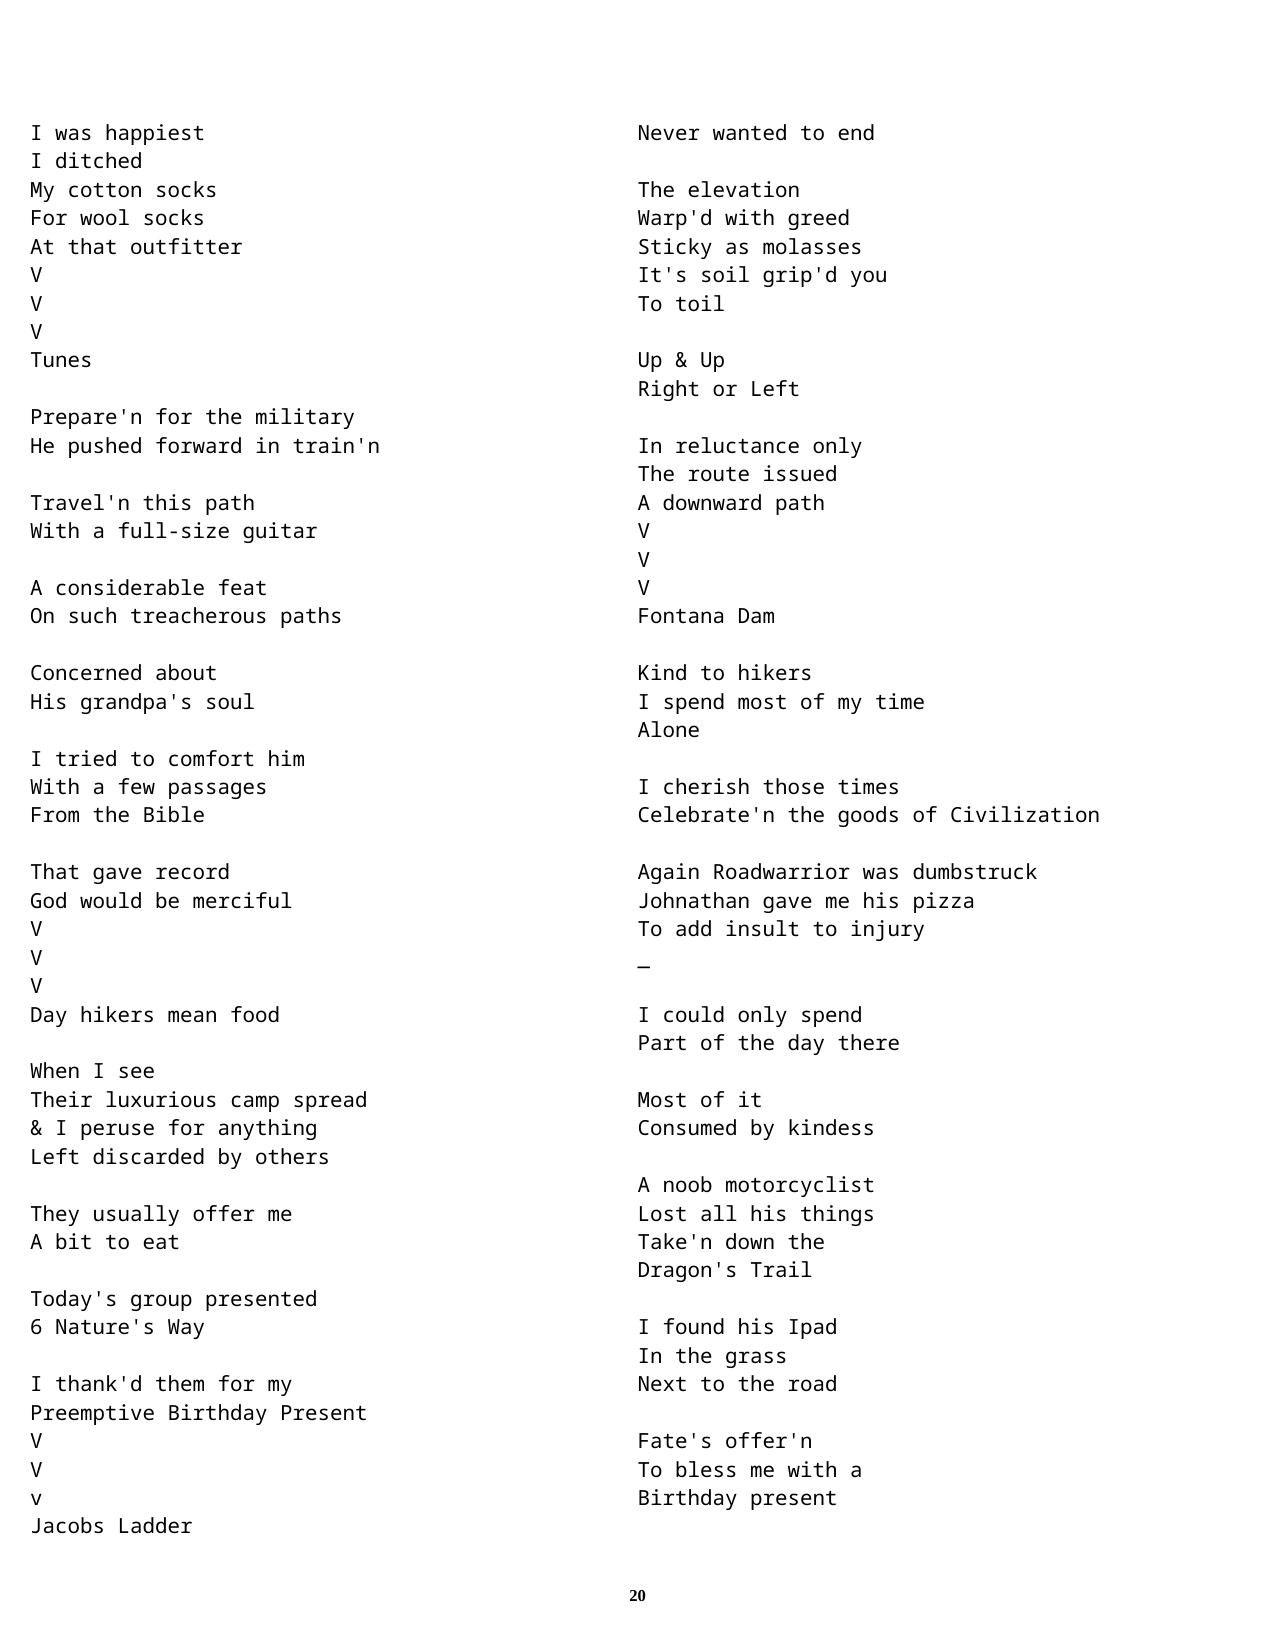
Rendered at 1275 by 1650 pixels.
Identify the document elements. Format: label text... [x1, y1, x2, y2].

text I ditched [30, 147, 637, 175]
text That gave record [30, 857, 637, 886]
text V [30, 260, 637, 289]
text V [30, 317, 637, 346]
text Prepare'n for the military [30, 402, 637, 431]
text Travel'n this path [30, 488, 637, 516]
text Celebrate'n the goods of Civilization [637, 801, 1245, 829]
text The route issued [637, 459, 1245, 488]
text In the grass [637, 1341, 1245, 1369]
text Today's group presented [30, 1284, 637, 1312]
text God would be merciful [30, 886, 637, 914]
text I found his Ipad [637, 1312, 1245, 1341]
text A bit to eat [30, 1227, 637, 1256]
text Most of it [637, 1085, 1245, 1113]
text Johnathan gave me his pizza [637, 886, 1245, 914]
text Take'n down the [637, 1227, 1245, 1256]
text Fate's offer'n [637, 1426, 1245, 1455]
text A considerable feat [30, 573, 637, 602]
text Up & Up [637, 346, 1245, 374]
text Sticky as molasses [637, 232, 1245, 260]
text Consumed by kindess [637, 1113, 1245, 1142]
text Birthday present [637, 1483, 1245, 1512]
text Left discarded by others [30, 1142, 637, 1170]
text Jacobs Ladder [30, 1512, 637, 1540]
text I could only spend [637, 1000, 1245, 1028]
text The elevation [637, 175, 1245, 203]
text v [30, 1483, 637, 1512]
text Day hikers mean food [30, 1000, 637, 1028]
text Never wanted to end [637, 118, 1245, 147]
text To toil [637, 289, 1245, 317]
text Alone [637, 715, 1245, 744]
text V [30, 943, 637, 971]
text To add insult to injury [637, 914, 1245, 943]
text It's soil grip'd you [637, 260, 1245, 289]
text In reluctance only [637, 431, 1245, 459]
text Part of the day there [637, 1028, 1245, 1057]
text He pushed forward in train'n [30, 431, 637, 459]
text Lost all his things [637, 1199, 1245, 1227]
text Kind to hikers [637, 658, 1245, 687]
text For wool socks [30, 203, 637, 232]
text V [30, 1455, 637, 1483]
text My cotton socks [30, 175, 637, 203]
text Warp'd with greed [637, 203, 1245, 232]
text At that outfitter [30, 232, 637, 260]
text From the Bible [30, 801, 637, 829]
text I tried to comfort him [30, 744, 637, 772]
text To bless me with a [637, 1455, 1245, 1483]
text Next to the road [637, 1369, 1245, 1398]
text Dragon's Trail [637, 1256, 1245, 1284]
text Concerned about [30, 658, 637, 687]
text Tunes [30, 346, 637, 374]
text V [637, 516, 1245, 545]
text A noob motorcyclist [637, 1170, 1245, 1199]
text V [30, 289, 637, 317]
text When I see [30, 1057, 637, 1085]
text I thank'd them for my [30, 1369, 637, 1398]
text His grandpa's soul [30, 687, 637, 715]
text V [637, 545, 1245, 573]
text On such treacherous paths [30, 602, 637, 630]
text They usually offer me [30, 1199, 637, 1227]
text I was happiest [30, 118, 637, 147]
text With a full-size guitar [30, 516, 637, 545]
text Preemptive Birthday Present [30, 1398, 637, 1426]
text Their luxurious camp spread [30, 1085, 637, 1113]
text Again Roadwarrior was dumbstruck [637, 857, 1245, 886]
text Fontana Dam [637, 602, 1245, 630]
text V [30, 1426, 637, 1455]
text A downward path [637, 488, 1245, 516]
text V [637, 573, 1245, 602]
text I spend most of my time [637, 687, 1245, 715]
text I cherish those times [637, 772, 1245, 801]
text Right or Left [637, 374, 1245, 402]
text 6 Nature's Way [30, 1312, 637, 1341]
text & I peruse for anything [30, 1113, 637, 1142]
text V [30, 914, 637, 943]
text With a few passages [30, 772, 637, 801]
text _ [637, 943, 1245, 971]
text V [30, 971, 637, 1000]
